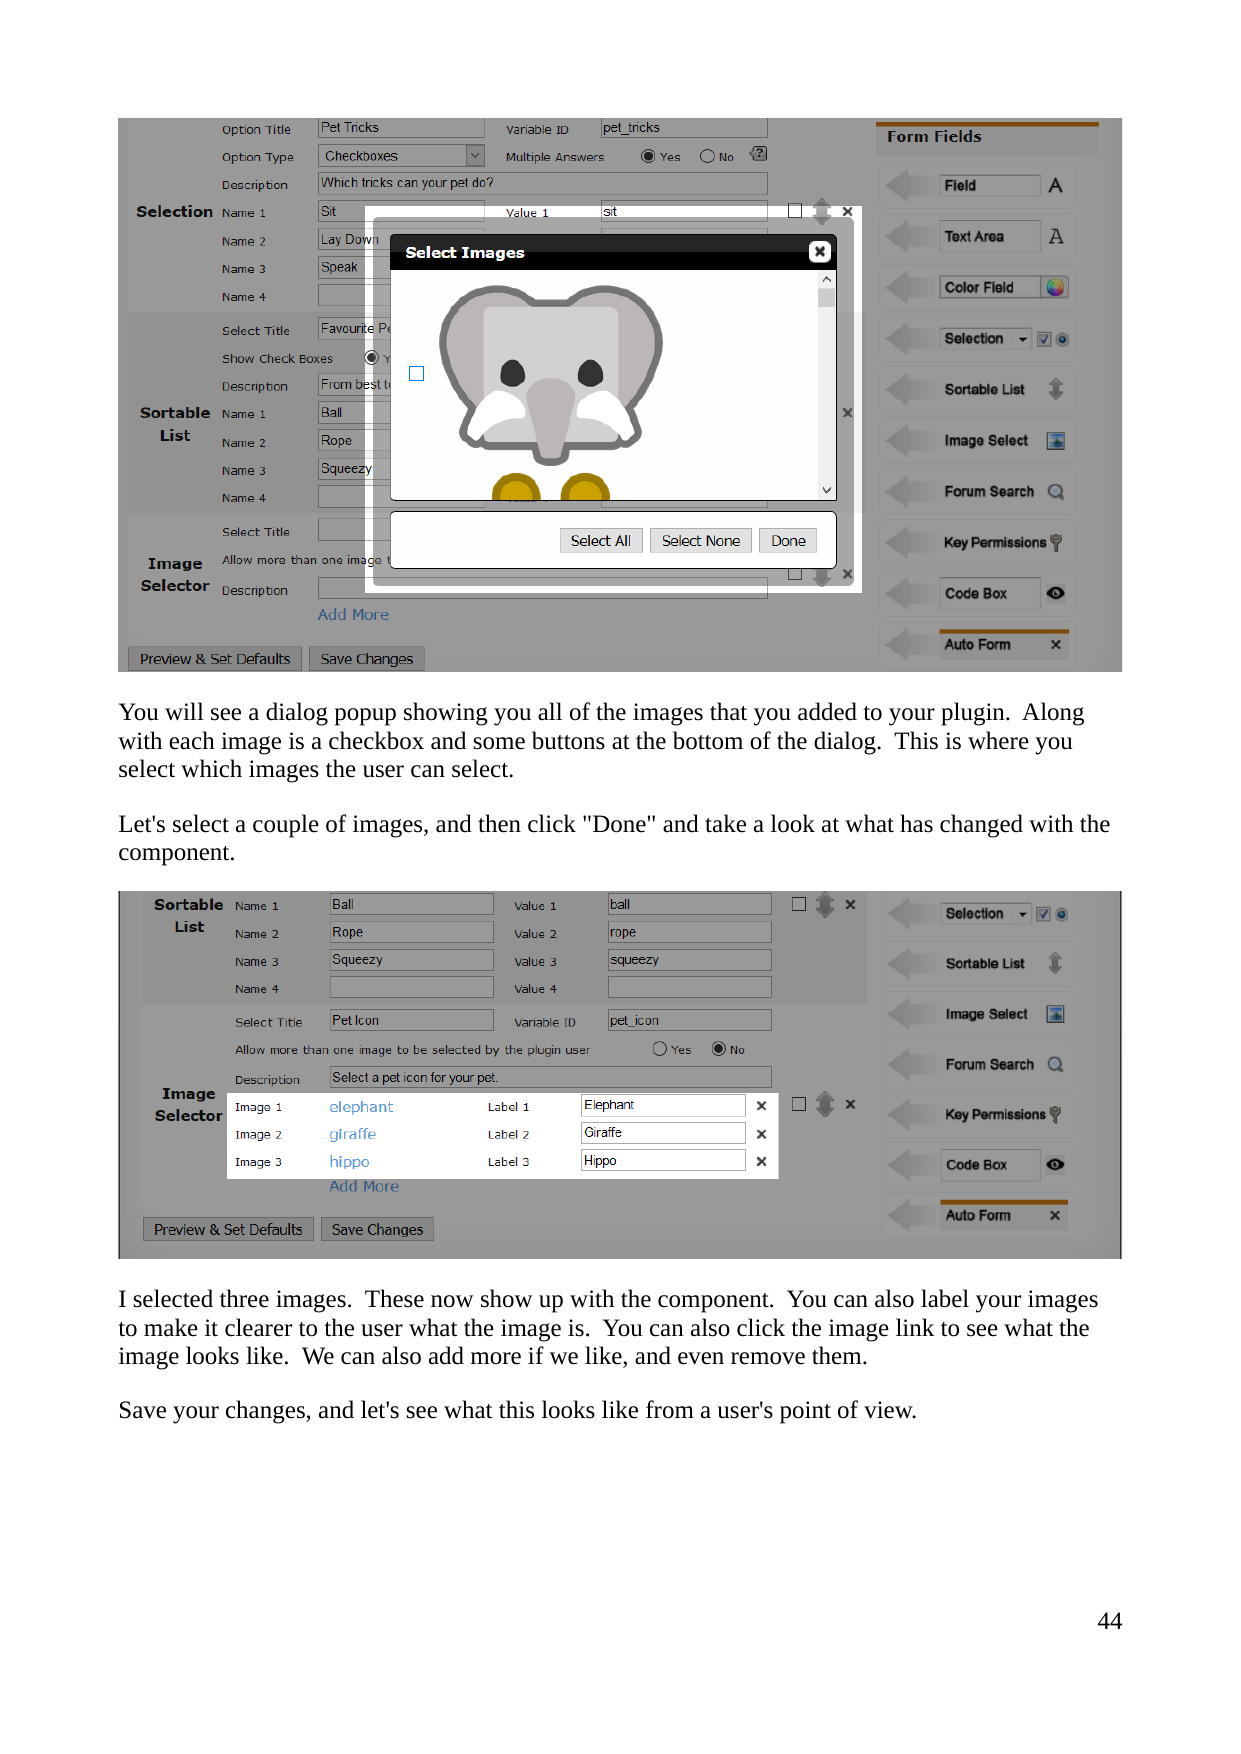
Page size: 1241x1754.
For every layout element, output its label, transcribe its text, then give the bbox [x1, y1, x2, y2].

picture [118, 891, 1123, 1259]
text You will see a dialog popup showing you all of the images that you added to your plugin. Along with each image is a checkbox and some buttons at the bottom of the dialog. This is where you select which images the user can select. [118, 697, 1122, 783]
text Save your changes, and let's see what this looks like from a user's point of view. [118, 1396, 1122, 1424]
text I selected three images. These now show up with the component. You can also label your images to make it clearer to the user what the image is. You can also click the image link to see what the image looks like. We can also add more if we like, and even remove them. [118, 1284, 1122, 1370]
text Let's select a couple of images, and then click "Done" and take a look at what has changed with the component. [118, 809, 1122, 866]
picture [118, 118, 1123, 672]
